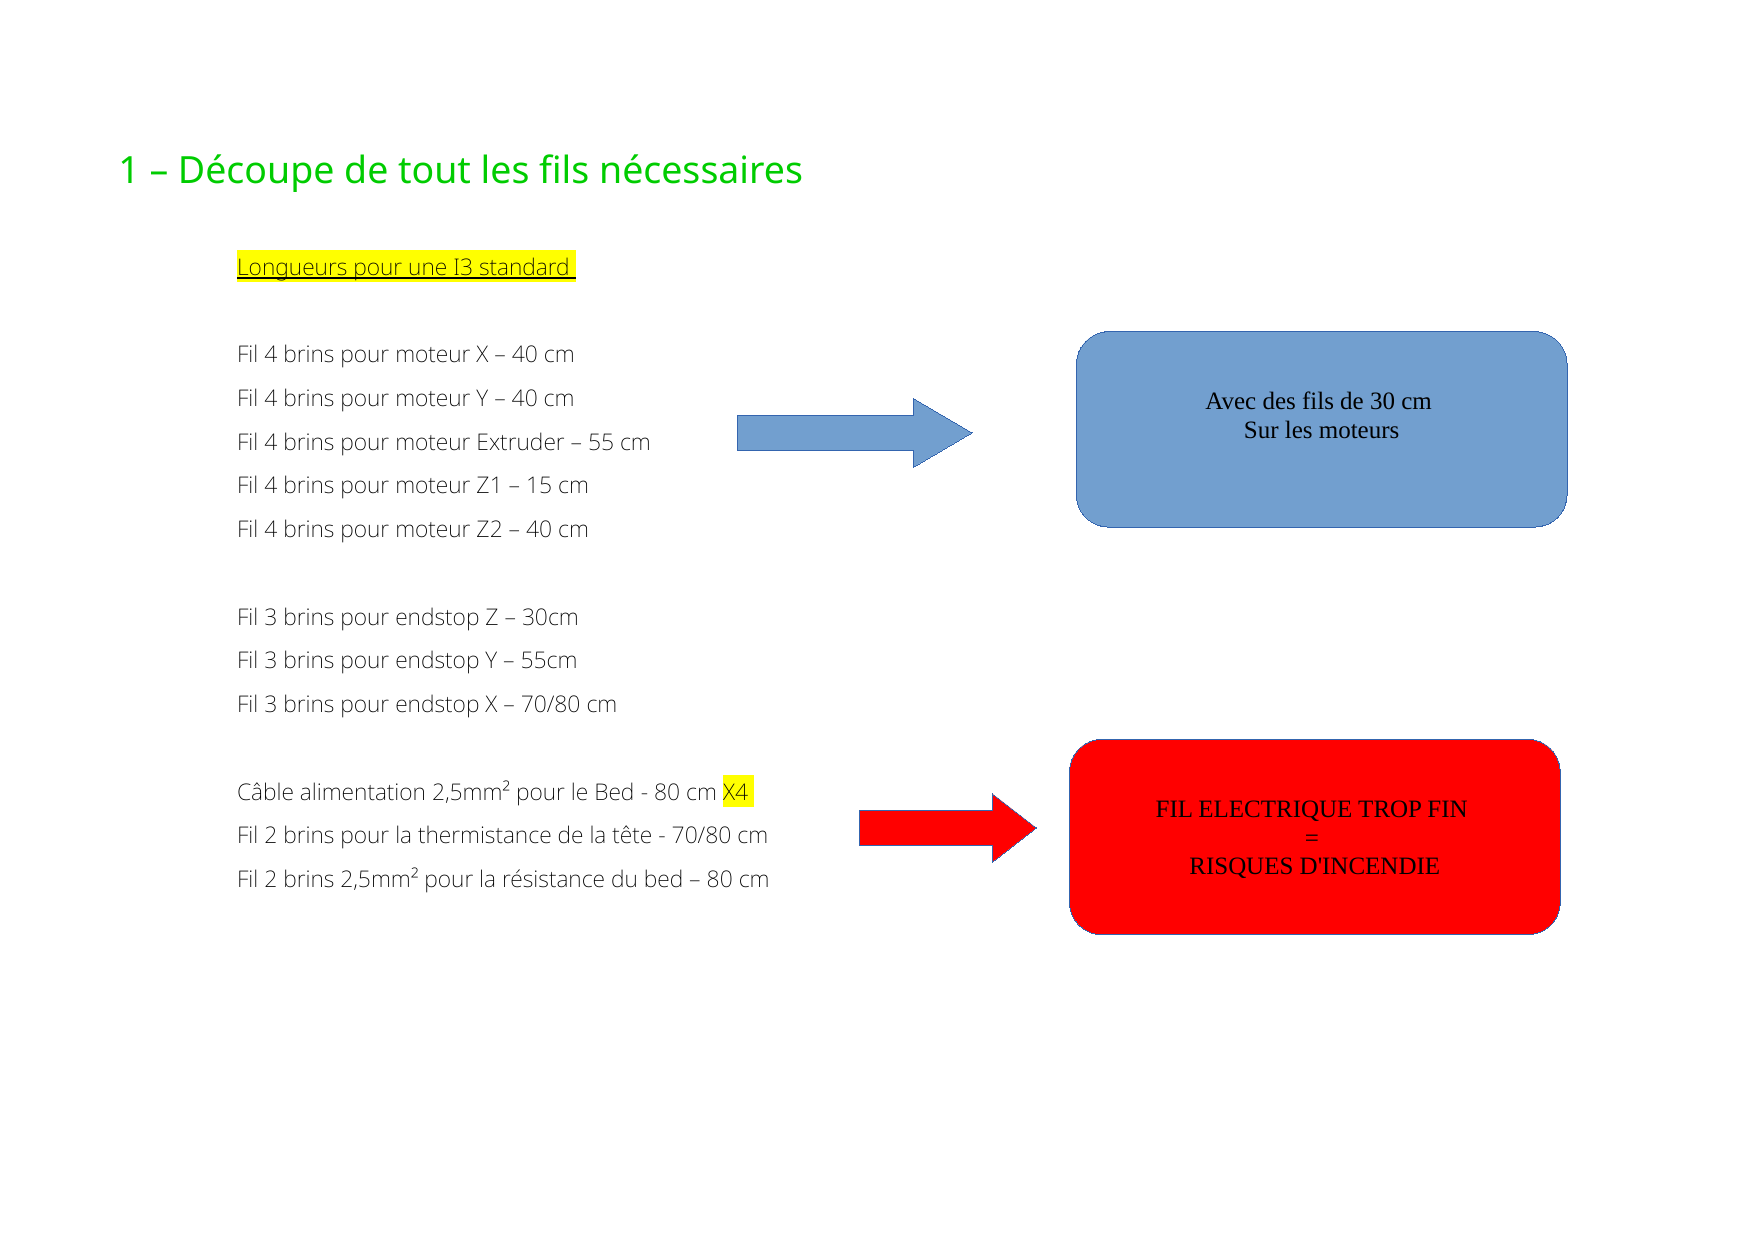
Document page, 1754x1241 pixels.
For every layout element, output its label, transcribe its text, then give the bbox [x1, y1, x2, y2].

text Fil 3 brins pour endstop Y – 55cm [118, 644, 1636, 675]
text [1010, 819, 1069, 850]
text Fil 3 brins pour endstop X – 70/80 cm [118, 688, 1636, 719]
text Fil 2 brins 2,5mm² pour la résistance du bed – 80 cm [118, 863, 1069, 894]
text Fil 4 brins pour moteur Extruder – 55 cm [118, 425, 913, 457]
text [933, 425, 1076, 457]
text Longueurs pour une I3 standard [118, 250, 1636, 282]
text Fil 3 brins pour endstop Z – 30cm [118, 600, 1636, 632]
text Fil 4 brins pour moteur Z1 – 15 cm [118, 469, 1076, 500]
text [1561, 775, 1636, 807]
text [1567, 469, 1636, 500]
text Fil 2 brins pour la thermistance de la tête - 70/80 cm [118, 819, 992, 850]
text Fil 4 brins pour moteur Z2 – 40 cm [118, 513, 1636, 544]
text Câble alimentation 2,5mm² pour le Bed - 80 cm X4 [118, 775, 1069, 807]
text [1568, 425, 1636, 457]
subtitle 1 – Découpe de tout les fils nécessaires [118, 143, 1636, 194]
text [1561, 819, 1636, 850]
text [1568, 382, 1636, 413]
text [1561, 863, 1636, 894]
text Fil 4 brins pour moteur X – 40 cm [118, 338, 1088, 369]
text [1556, 338, 1636, 369]
text Fil 4 brins pour moteur Y – 40 cm [118, 382, 1076, 413]
